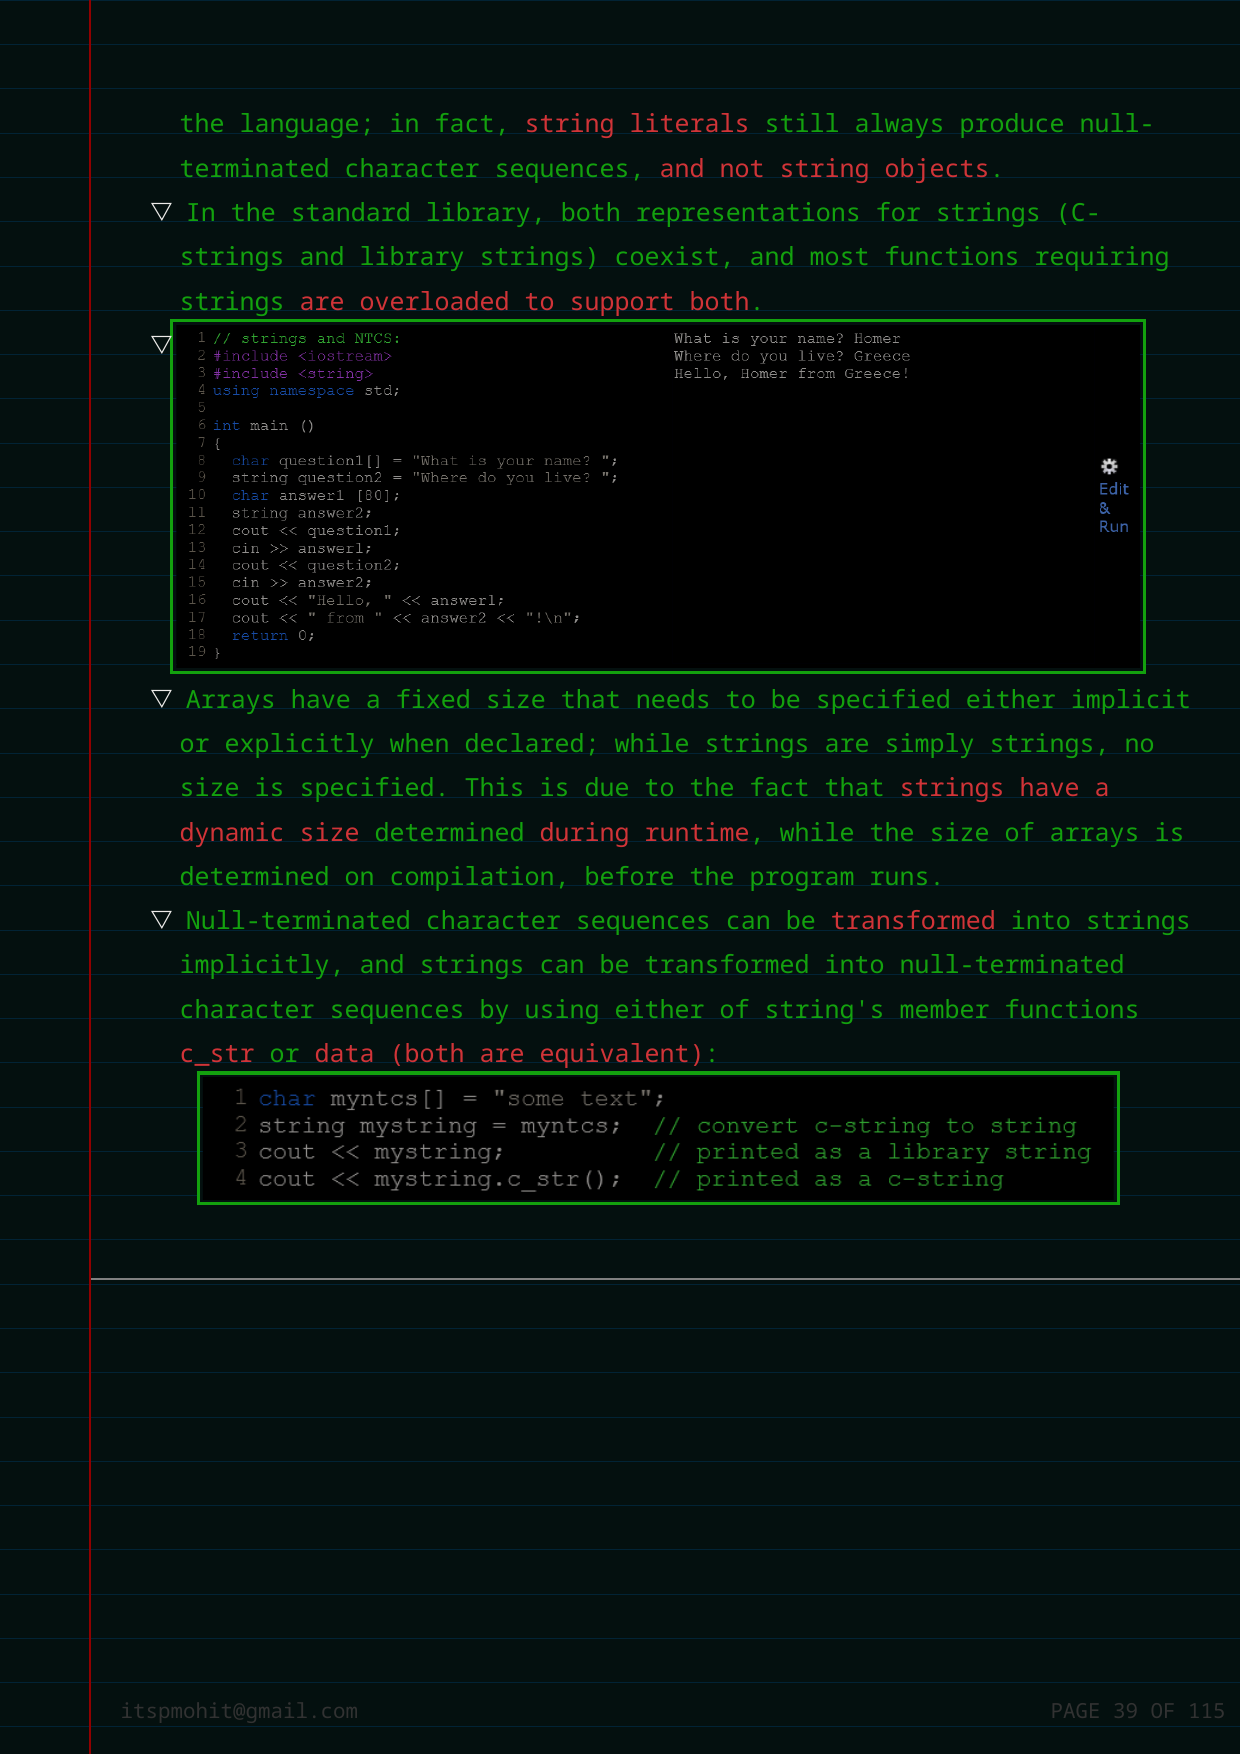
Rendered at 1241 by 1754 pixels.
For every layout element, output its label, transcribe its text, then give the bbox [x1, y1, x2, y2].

list In the standard library, both representations for strings (C-strings and library strings) coexist, and most functions requiring strings are overloaded to support both. [150, 186, 1196, 319]
list Arrays have a fixed size that needs to be specified either implicit or explicitly when declared; while strings are simply strings, no size is specified. This is due to the fact that strings have a dynamic size determined during runtime, while the size of arrays is determined on compilation, before the program runs. [150, 673, 1196, 894]
list the language; in fact, string literals still always produce null-terminated character sequences, and not string objects. [150, 97, 1196, 186]
picture [176, 325, 1141, 668]
list Null-terminated character sequences can be transformed into strings implicitly, and strings can be transformed into null-terminated character sequences by using either of string's member functions c_str or data (both are equivalent): [150, 894, 1196, 1248]
picture [202, 1077, 1114, 1200]
